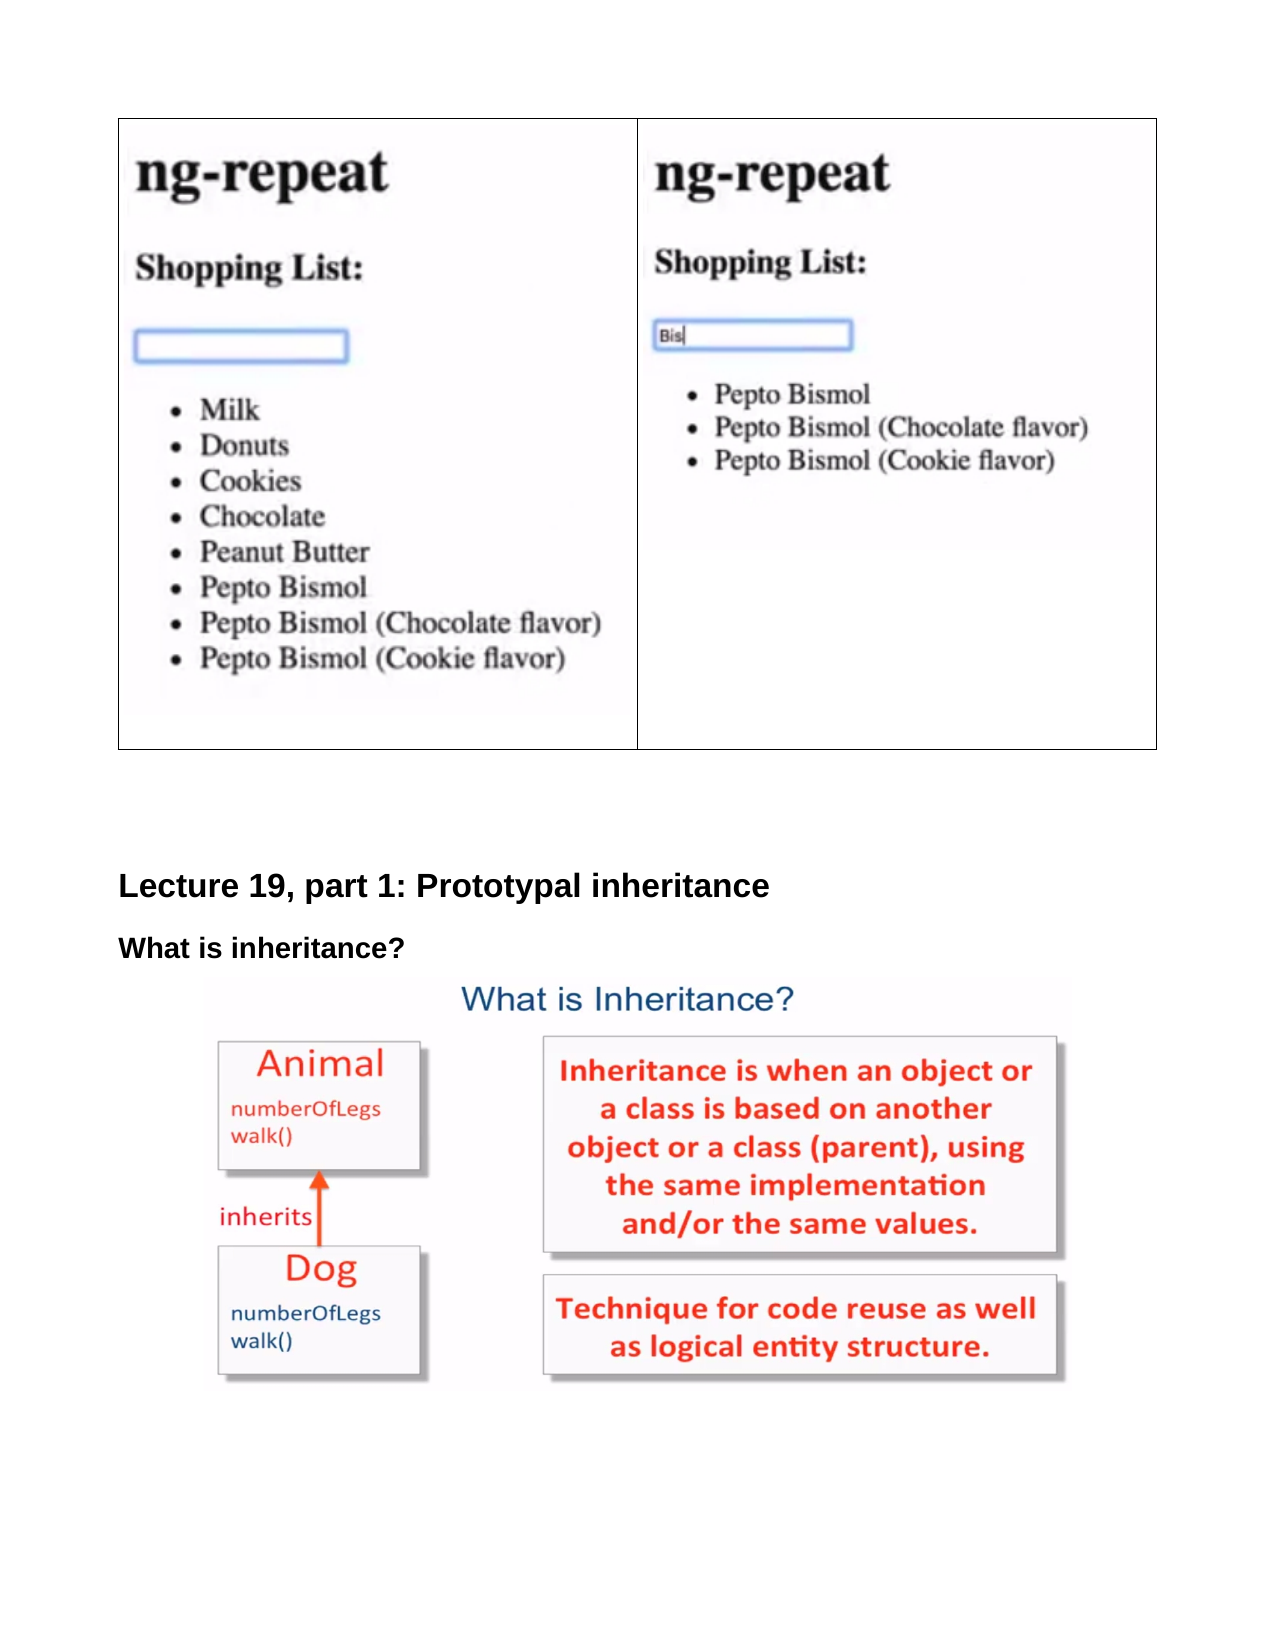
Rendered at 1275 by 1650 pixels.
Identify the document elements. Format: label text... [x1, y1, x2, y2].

subtitle What is inheritance? [118, 931, 1157, 965]
picture [123, 125, 632, 715]
picture [643, 125, 1152, 550]
subtitle Lecture 19, part 1: Prototypal inheritance [118, 866, 1157, 904]
table_header [119, 119, 637, 749]
picture [203, 977, 1072, 1391]
table_header [638, 119, 1156, 749]
